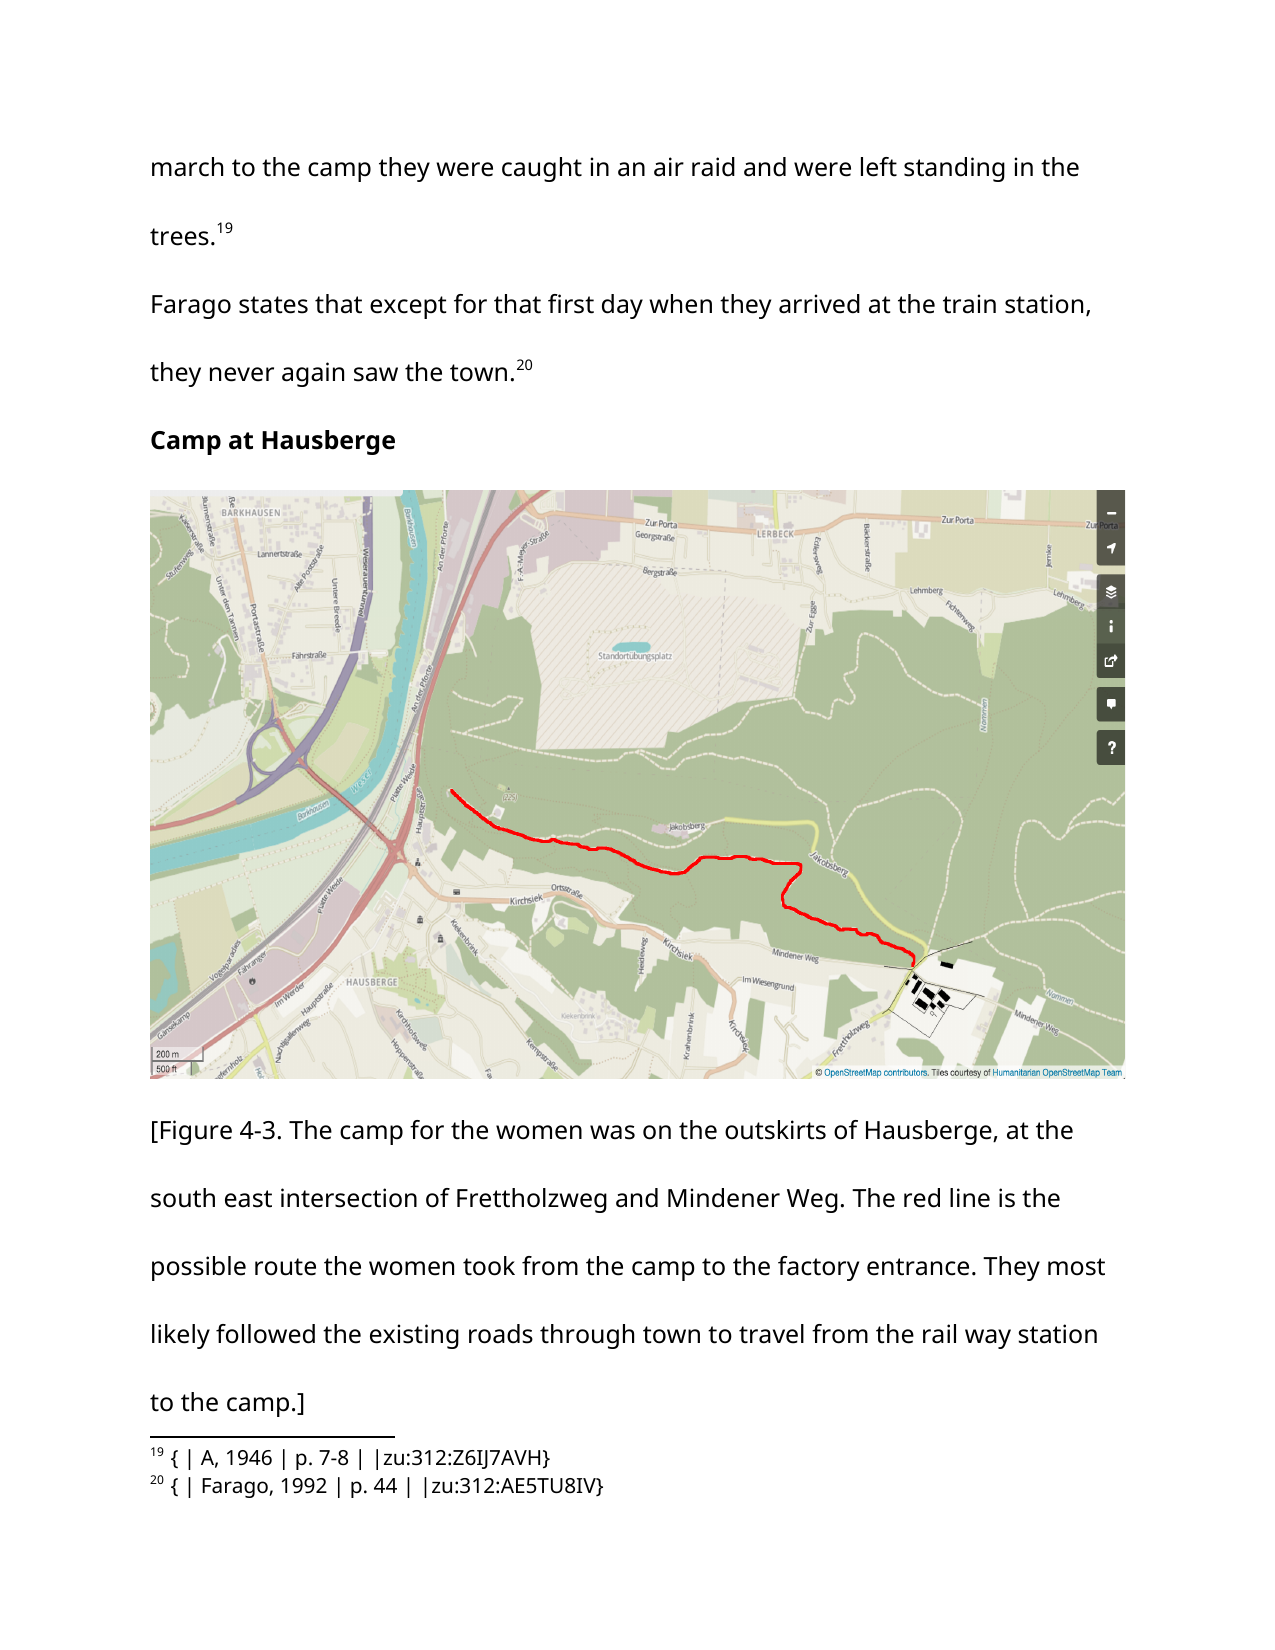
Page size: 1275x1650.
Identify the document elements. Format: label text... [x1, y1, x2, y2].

text { | A, 1946 | p. 7-8 | |zu:312:Z6IJ7AVH} [150, 1443, 1125, 1472]
text [Figure 4-3. The camp for the women was on the outskirts of Hausberge, at the south east intersection of Frettholzweg and Mindener Weg. The red line is the possible route the women took from the camp to the factory entrance. They most likely followed the existing roads through town to travel from the rail way station to the camp.] [150, 1112, 1125, 1419]
text Camp at Hausberge [150, 422, 1125, 457]
picture [150, 490, 1125, 1079]
text Farago states that except for that first day when they arrived at the train station, they never again saw the town. [150, 286, 1125, 388]
text march to the camp they were caught in an air raid and were left standing in the trees. [150, 150, 1125, 252]
text { | Farago, 1992 | p. 44 | |zu:312:AE5TU8IV} [150, 1472, 1125, 1500]
